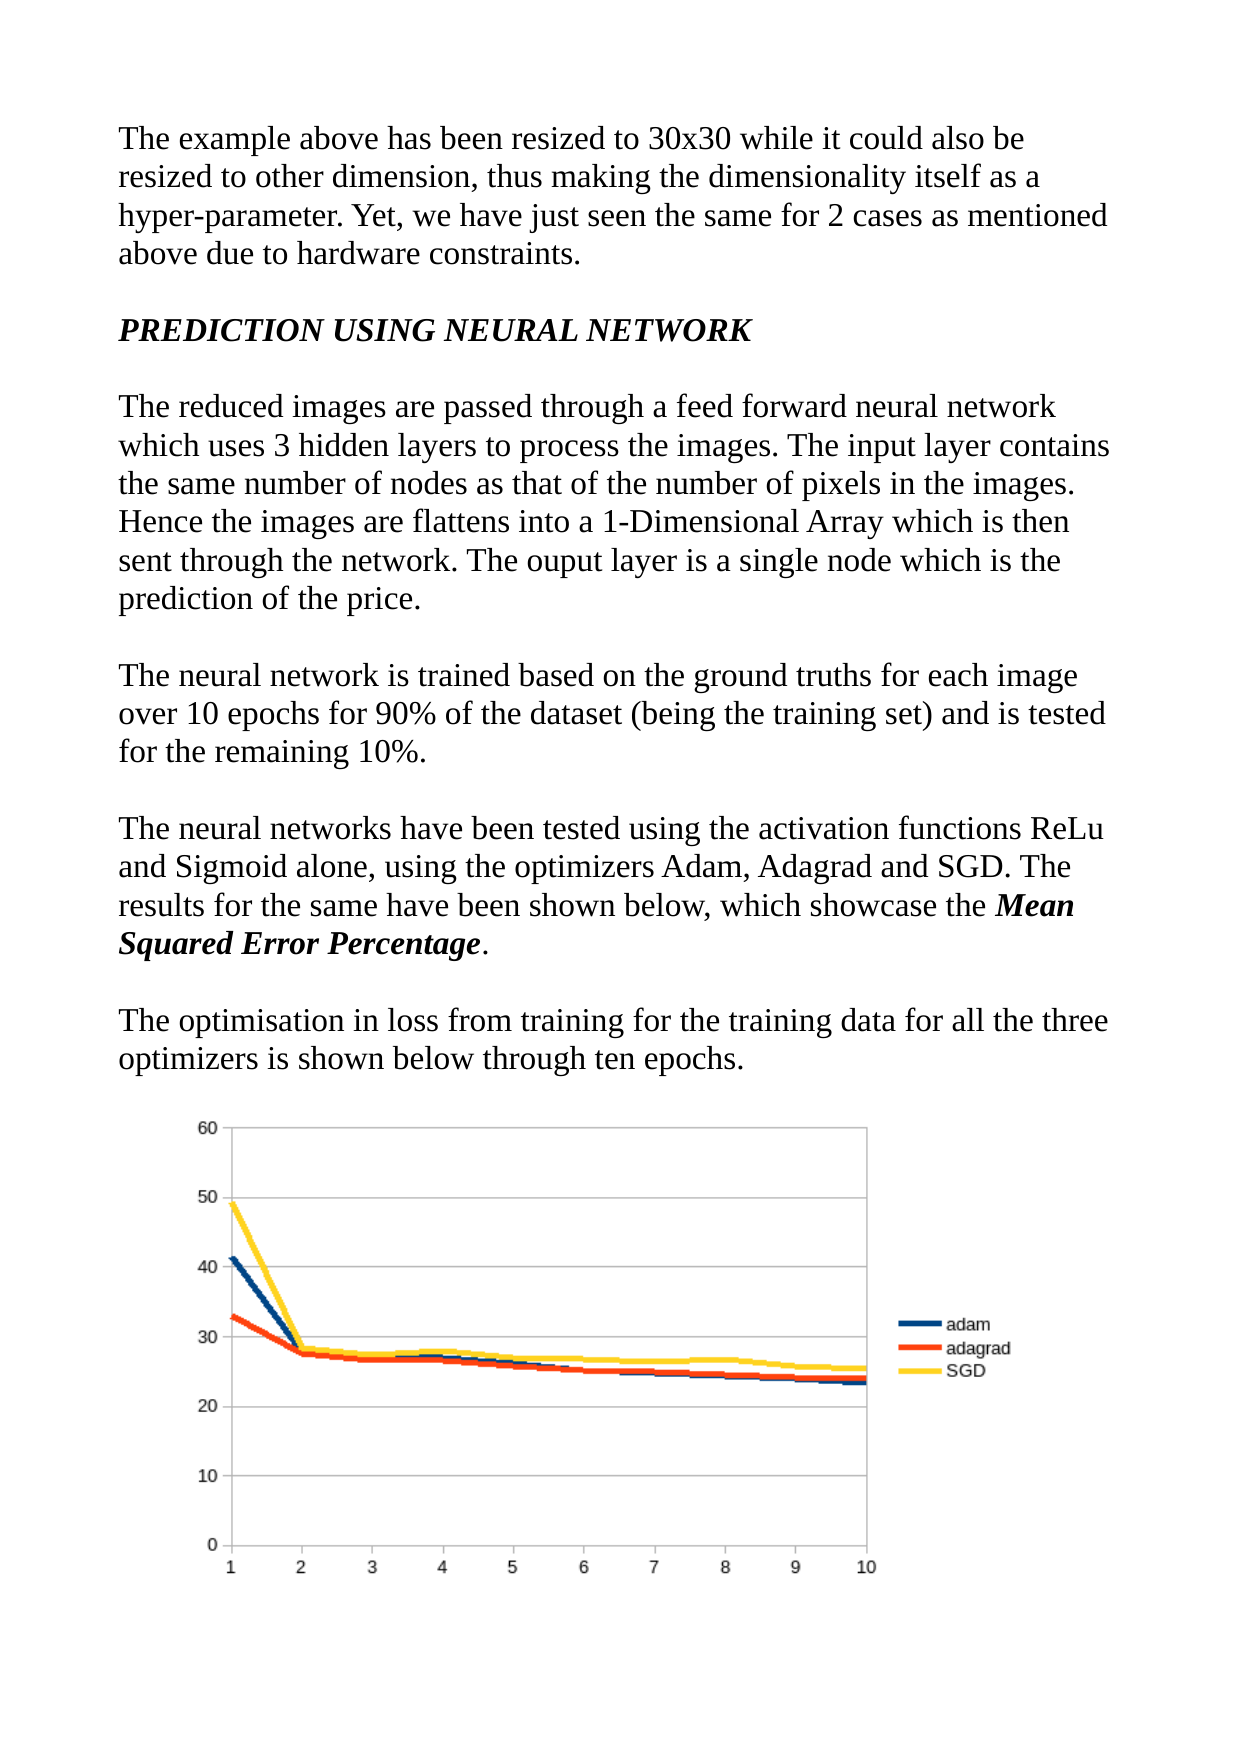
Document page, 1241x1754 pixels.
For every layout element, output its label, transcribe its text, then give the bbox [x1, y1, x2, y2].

picture [181, 1109, 1029, 1586]
text PREDICTION USING NEURAL NETWORK [118, 310, 1122, 348]
text The neural network is trained based on the ground truths for each image over 10 epochs for 90% of the dataset (being the training set) and is tested for the remaining 10%. [118, 655, 1122, 770]
text The reduced images are passed through a feed forward neural network which uses 3 hidden layers to process the images. The input layer contains the same number of nodes as that of the number of pixels in the images. Hence the images are flattens into a 1-Dimensional Array which is then sent through the network. The ouput layer is a single node which is the prediction of the price. [118, 386, 1122, 616]
text The neural networks have been tested using the activation functions ReLu and Sigmoid alone, using the optimizers Adam, Adagrad and SGD. The results for the same have been shown below, which showcase the Mean Squared Error Percentage. [118, 808, 1122, 961]
text The example above has been resized to 30x30 while it could also be resized to other dimension, thus making the dimensionality itself as a hyper-parameter. Yet, we have just seen the same for 2 cases as mentioned above due to hardware constraints. [118, 118, 1122, 271]
text The optimisation in loss from training for the training data for all the three optimizers is shown below through ten epochs. [118, 1000, 1122, 1076]
